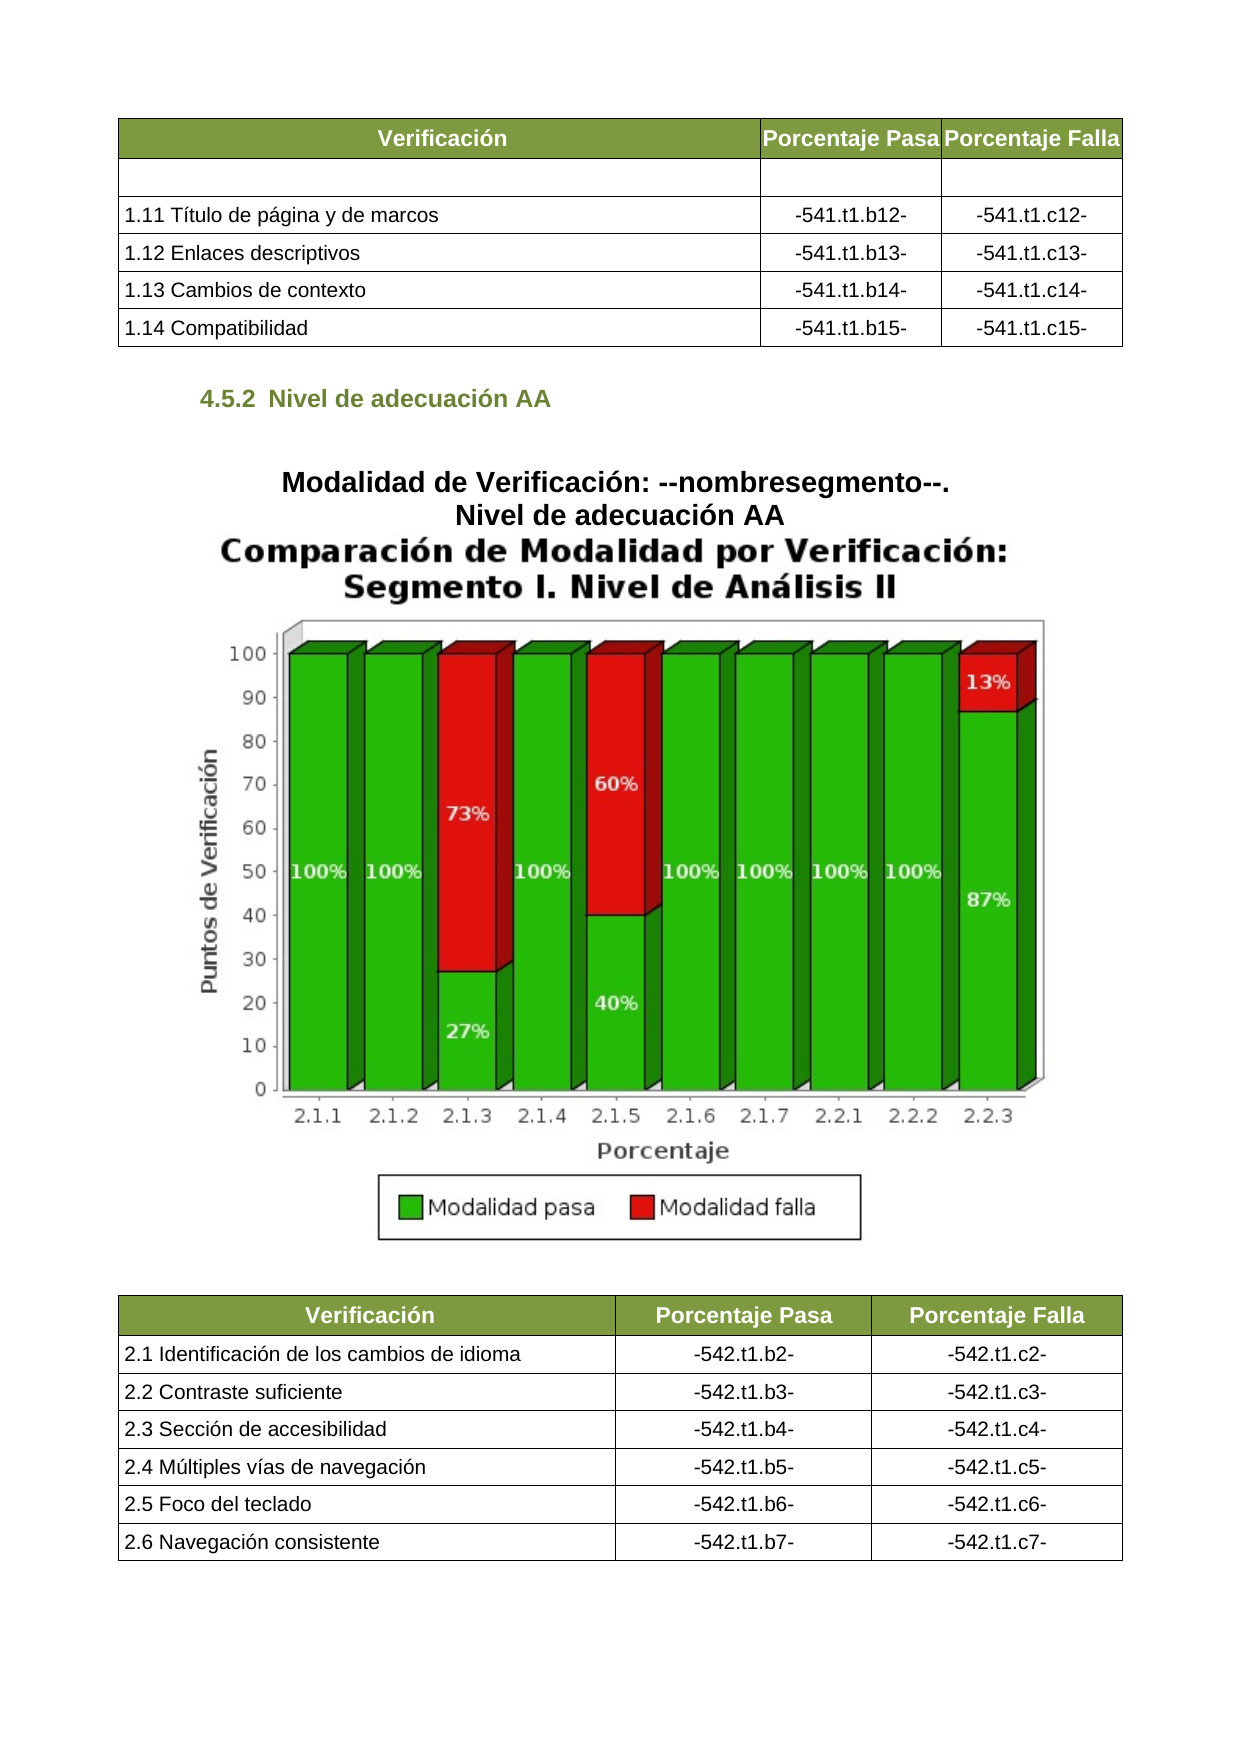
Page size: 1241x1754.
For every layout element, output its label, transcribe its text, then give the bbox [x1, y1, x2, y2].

table_cell [119, 159, 760, 196]
table_cell [761, 159, 941, 196]
table_cell [942, 159, 1122, 196]
table_cell -541.t1.b12- [761, 197, 941, 233]
table_cell -542.t1.b6- [616, 1486, 871, 1522]
table_cell -542.t1.c6- [872, 1486, 1122, 1522]
text Modalidad de Verificación: --nombresegmento--. [118, 465, 1122, 498]
table_cell 1.13 Cambios de contexto [119, 272, 760, 308]
table_cell -541.t1.c12- [942, 197, 1122, 233]
table_cell 1.11 Título de página y de marcos [119, 197, 760, 233]
table_header Porcentaje Pasa [616, 1296, 871, 1335]
table_cell -541.t1.b14- [761, 272, 941, 308]
table_cell -542.t1.b7- [616, 1524, 871, 1560]
table_header Porcentaje Falla [942, 119, 1122, 158]
table_cell -542.t1.c5- [872, 1449, 1122, 1485]
table_cell -541.t1.c15- [942, 309, 1122, 346]
table_cell -541.t1.b15- [761, 309, 941, 346]
table_cell -542.t1.c3- [872, 1374, 1122, 1410]
table_cell -541.t1.c14- [942, 272, 1122, 308]
table_cell -541.t1.c13- [942, 234, 1122, 271]
table_cell 2.6 Navegación consistente [119, 1524, 615, 1560]
table_cell -542.t1.b4- [616, 1411, 871, 1447]
table_header Porcentaje Falla [872, 1296, 1122, 1335]
table_cell -542.t1.b2- [616, 1336, 871, 1372]
table_header Verificación [119, 119, 760, 158]
table_cell -542.t1.c7- [872, 1524, 1122, 1560]
subtitle Nivel de adecuación AA [193, 384, 1122, 413]
table_cell 1.12 Enlaces descriptivos [119, 234, 760, 271]
picture [178, 531, 1062, 1242]
table_cell 2.1 Identificación de los cambios de idioma [119, 1336, 615, 1372]
text Nivel de adecuación AA [118, 498, 1122, 532]
table_cell 1.14 Compatibilidad [119, 309, 760, 346]
table_cell 2.2 Contraste suficiente [119, 1374, 615, 1410]
table_cell -542.t1.b5- [616, 1449, 871, 1485]
table_header Porcentaje Pasa [761, 119, 941, 158]
table_cell -541.t1.b13- [761, 234, 941, 271]
table_cell 2.5 Foco del teclado [119, 1486, 615, 1522]
table_cell -542.t1.b3- [616, 1374, 871, 1410]
table_cell -542.t1.c4- [872, 1411, 1122, 1447]
table_cell 2.3 Sección de accesibilidad [119, 1411, 615, 1447]
table_header Verificación [119, 1296, 615, 1335]
table_cell 2.4 Múltiples vías de navegación [119, 1449, 615, 1485]
table_cell -542.t1.c2- [872, 1336, 1122, 1372]
